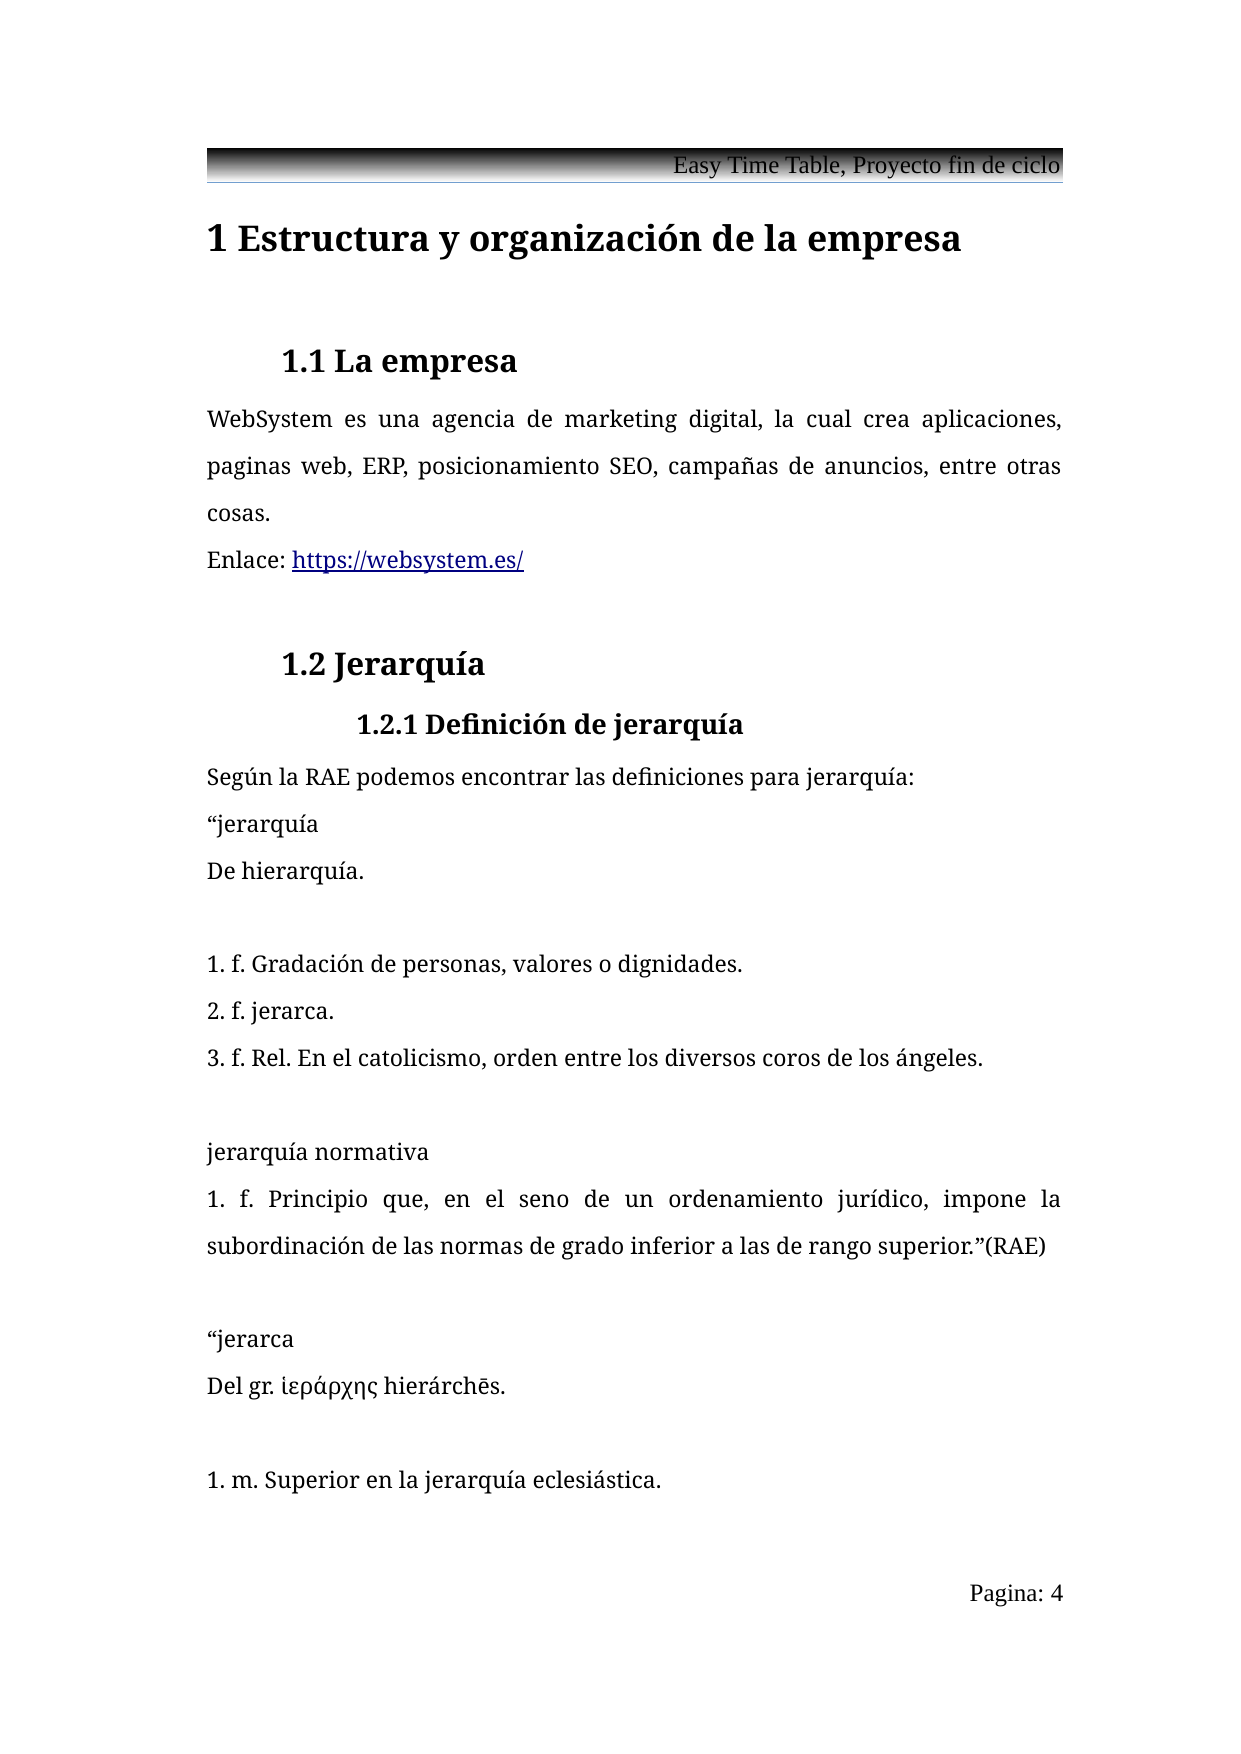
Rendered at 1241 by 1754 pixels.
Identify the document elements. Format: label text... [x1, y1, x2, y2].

text 1.2 Jerarquía [207, 642, 1063, 684]
text 1 Estructura y organización de la empresa [207, 212, 1063, 263]
text 1.1 La empresa [207, 339, 1063, 382]
text 1. f. Gradación de personas, valores o dignidades. [207, 948, 1063, 980]
text 2. f. jerarca. [207, 995, 1063, 1027]
text 3. f. Rel. En el catolicismo, orden entre los diversos coros de los ángeles. [207, 1042, 1063, 1073]
text 1.2.1 Definición de jerarquía [207, 706, 1063, 742]
text De hierarquía. [207, 855, 1063, 886]
text “jerarquía [207, 808, 1063, 839]
text “jerarca [207, 1323, 1063, 1355]
text 1. f. Principio que, en el seno de un ordenamiento jurídico, impone la subordinación de las normas de grado inferior a las de rango superior.”(RAE) [207, 1183, 1063, 1261]
text jerarquía normativa [207, 1136, 1063, 1167]
text Del gr. ἱεράρχης hierárchēs. [207, 1370, 1063, 1402]
text 1. m. Superior en la jerarquía eclesiástica. [207, 1464, 1063, 1495]
text Según la RAE podemos encontrar las definiciones para jerarquía: [207, 761, 1063, 792]
text WebSystem es una agencia de marketing digital, la cual crea aplicaciones, paginas web, ERP, posicionamiento SEO, campañas de anuncios, entre otras cosas. [207, 403, 1063, 528]
text Enlace: https://websystem.es/ [207, 544, 1063, 575]
